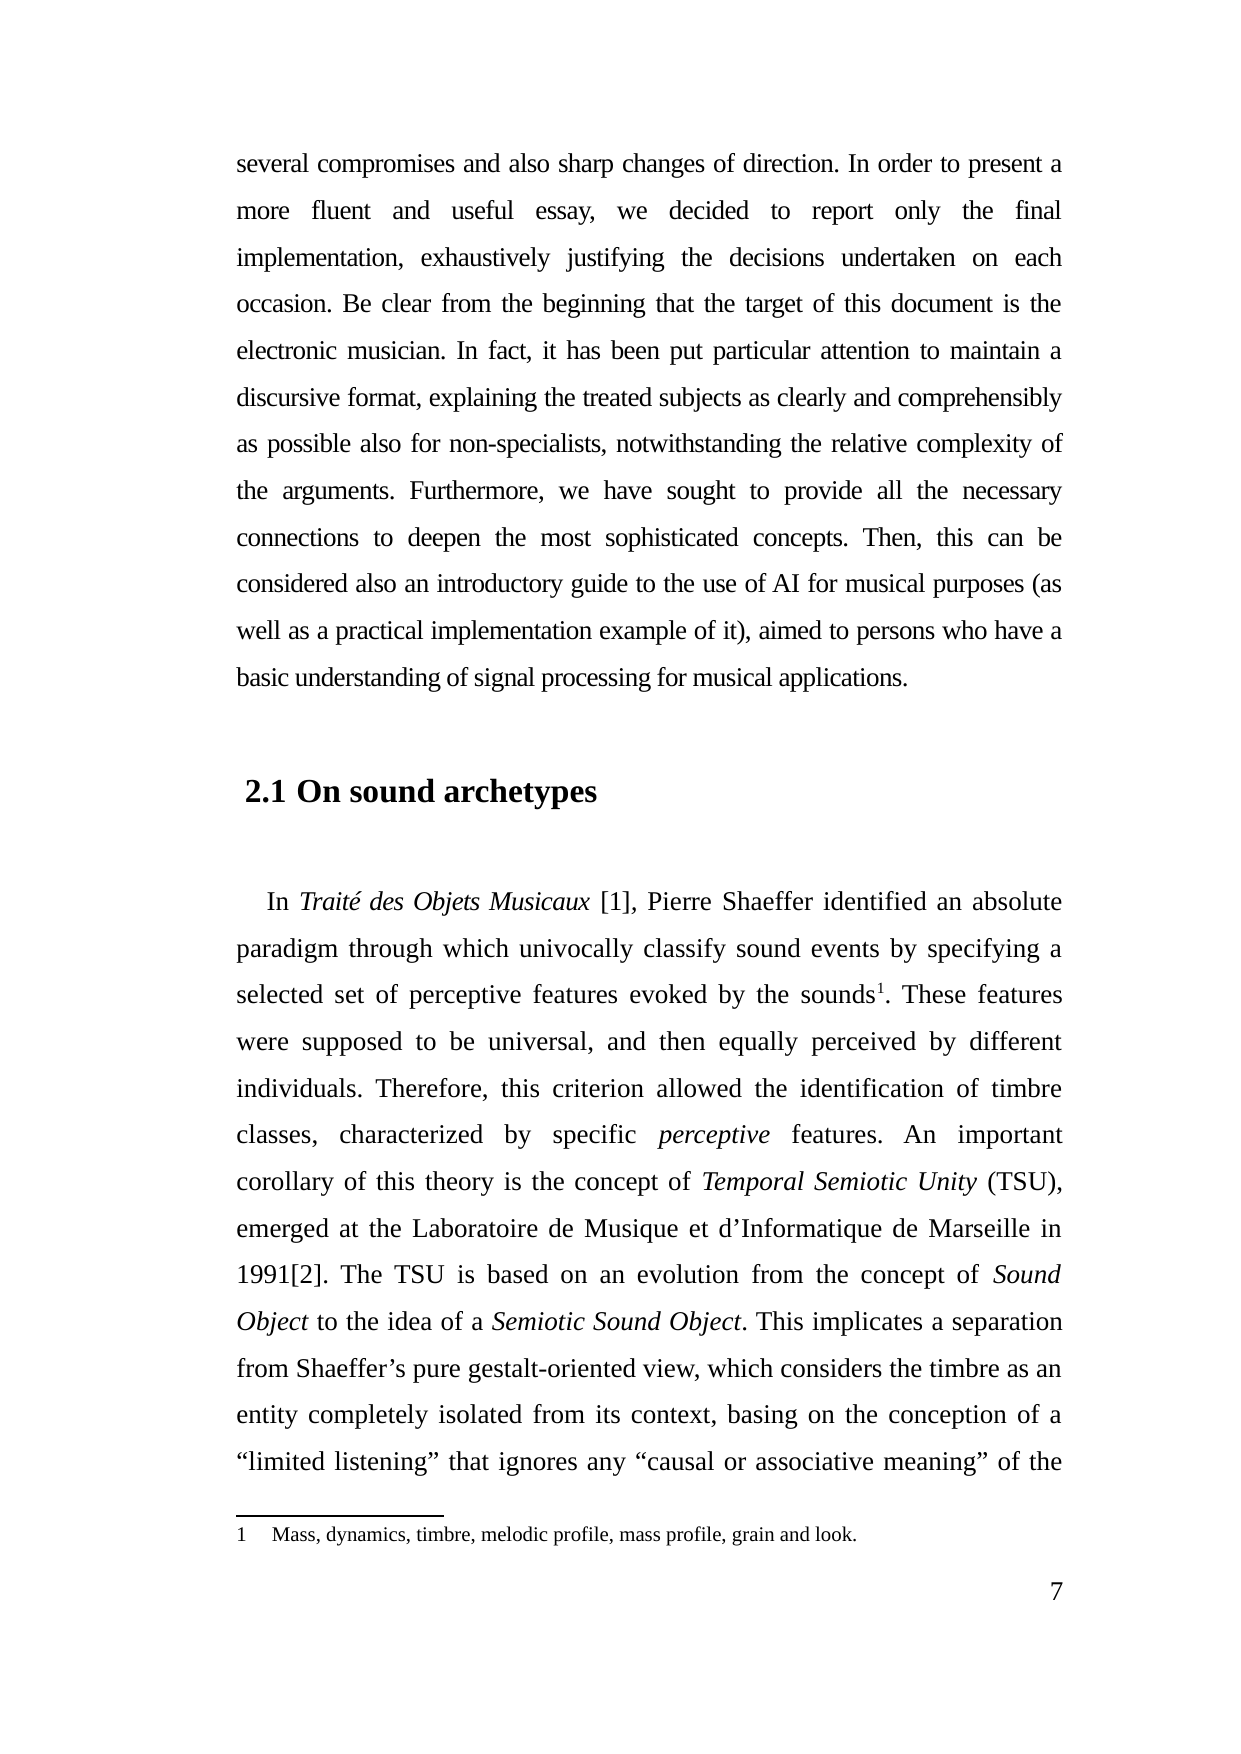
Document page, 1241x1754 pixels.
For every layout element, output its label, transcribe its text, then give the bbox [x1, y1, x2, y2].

text Mass, dynamics, timbre, melodic profile, mass profile, grain and look. [236, 1522, 1063, 1546]
subtitle On sound archetypes [236, 772, 1063, 810]
text several compromises and also sharp changes of direction. In order to present a more fluent and useful essay, we decided to report only the final implementation, exhaustively justifying the decisions undertaken on each occasion. Be clear from the beginning that the target of this document is the electronic musician. In fact, it has been put particular attention to maintain a discursive format, explaining the treated subjects as clearly and comprehensibly as possible also for non-specialists, notwithstanding the relative complexity of the arguments. Furthermore, we have sought to provide all the necessary connections to deepen the most sophisticated concepts. Then, this can be considered also an introductory guide to the use of AI for musical purposes (as well as a practical implementation example of it), aimed to persons who have a basic understanding of signal processing for musical applications. [236, 148, 1063, 692]
text In Traité des Objets Musicaux [1], Pierre Shaeffer identified an absolute paradigm through which univocally classify sound events by specifying a selected set of perceptive features evoked by the sounds. These features were supposed to be universal, and then equally perceived by different individuals. Therefore, this criterion allowed the identification of timbre classes, characterized by specific perceptive features. An important corollary of this theory is the concept of Temporal Semiotic Unity (TSU), emerged at the Laboratoire de Musique et d’Informatique de Marseille in 1991[2]. The TSU is based on an evolution from the concept of Sound Object to the idea of a Semiotic Sound Object. This implicates a separation from Shaeffer’s pure gestalt-oriented view, which considers the timbre as an entity completely isolated from its context, basing on the conception of a “limited listening” that ignores any “causal or associative meaning” of the [236, 885, 1063, 1476]
